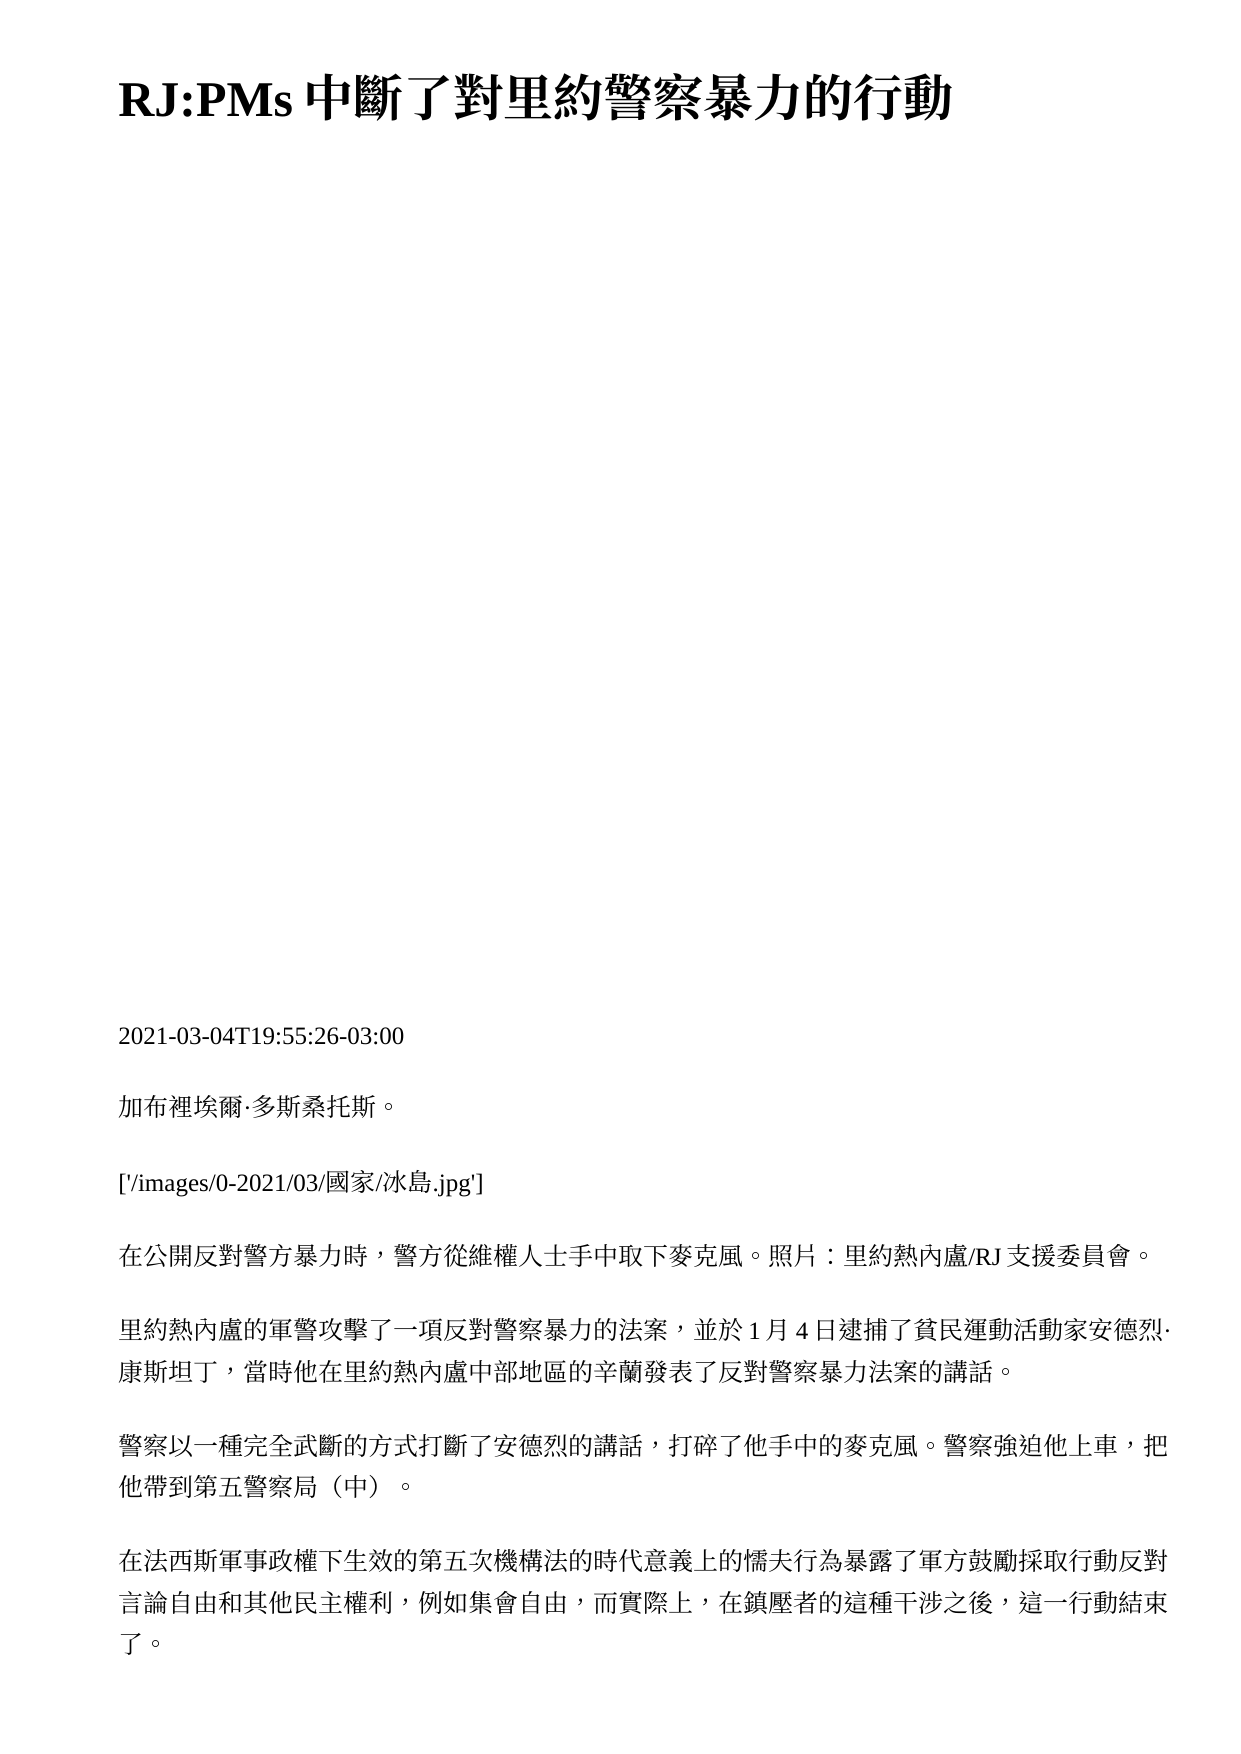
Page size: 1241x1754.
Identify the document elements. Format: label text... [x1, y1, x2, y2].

text 2021-03-04T19:55:26-03:00 加布裡埃爾·多斯桑托斯。 ['/images/0-2021/03/國家/冰島.jpg'] 在公開反對警方暴力時，警方從維權人士手中取下麥克風。照片：里約熱內盧/RJ支援委員會。 里約熱內盧的軍警攻擊了一項反對警察暴力的法案，並於1月4日逮捕了貧民運動活動家安德烈·康斯坦丁，當時他在里約熱內盧中部地區的辛蘭發表了反對警察暴力法案的講話。 警察以一種完全武斷的方式打斷了安德烈的講話，打碎了他手中的麥克風。警察強迫他上車，把他帶到第五警察局（中）。 在法西斯軍事政權下生效的第五次機構法的時代意義上的懦夫行為暴露了軍方鼓勵採取行動反對言論自由和其他民主權利，例如集會自由，而實際上，在鎮壓者的這種干涉之後，這一行動結束了。 [118, 988, 1181, 1693]
subtitle RJ:PMs中斷了對里約警察暴力的行動 [118, 59, 1181, 131]
